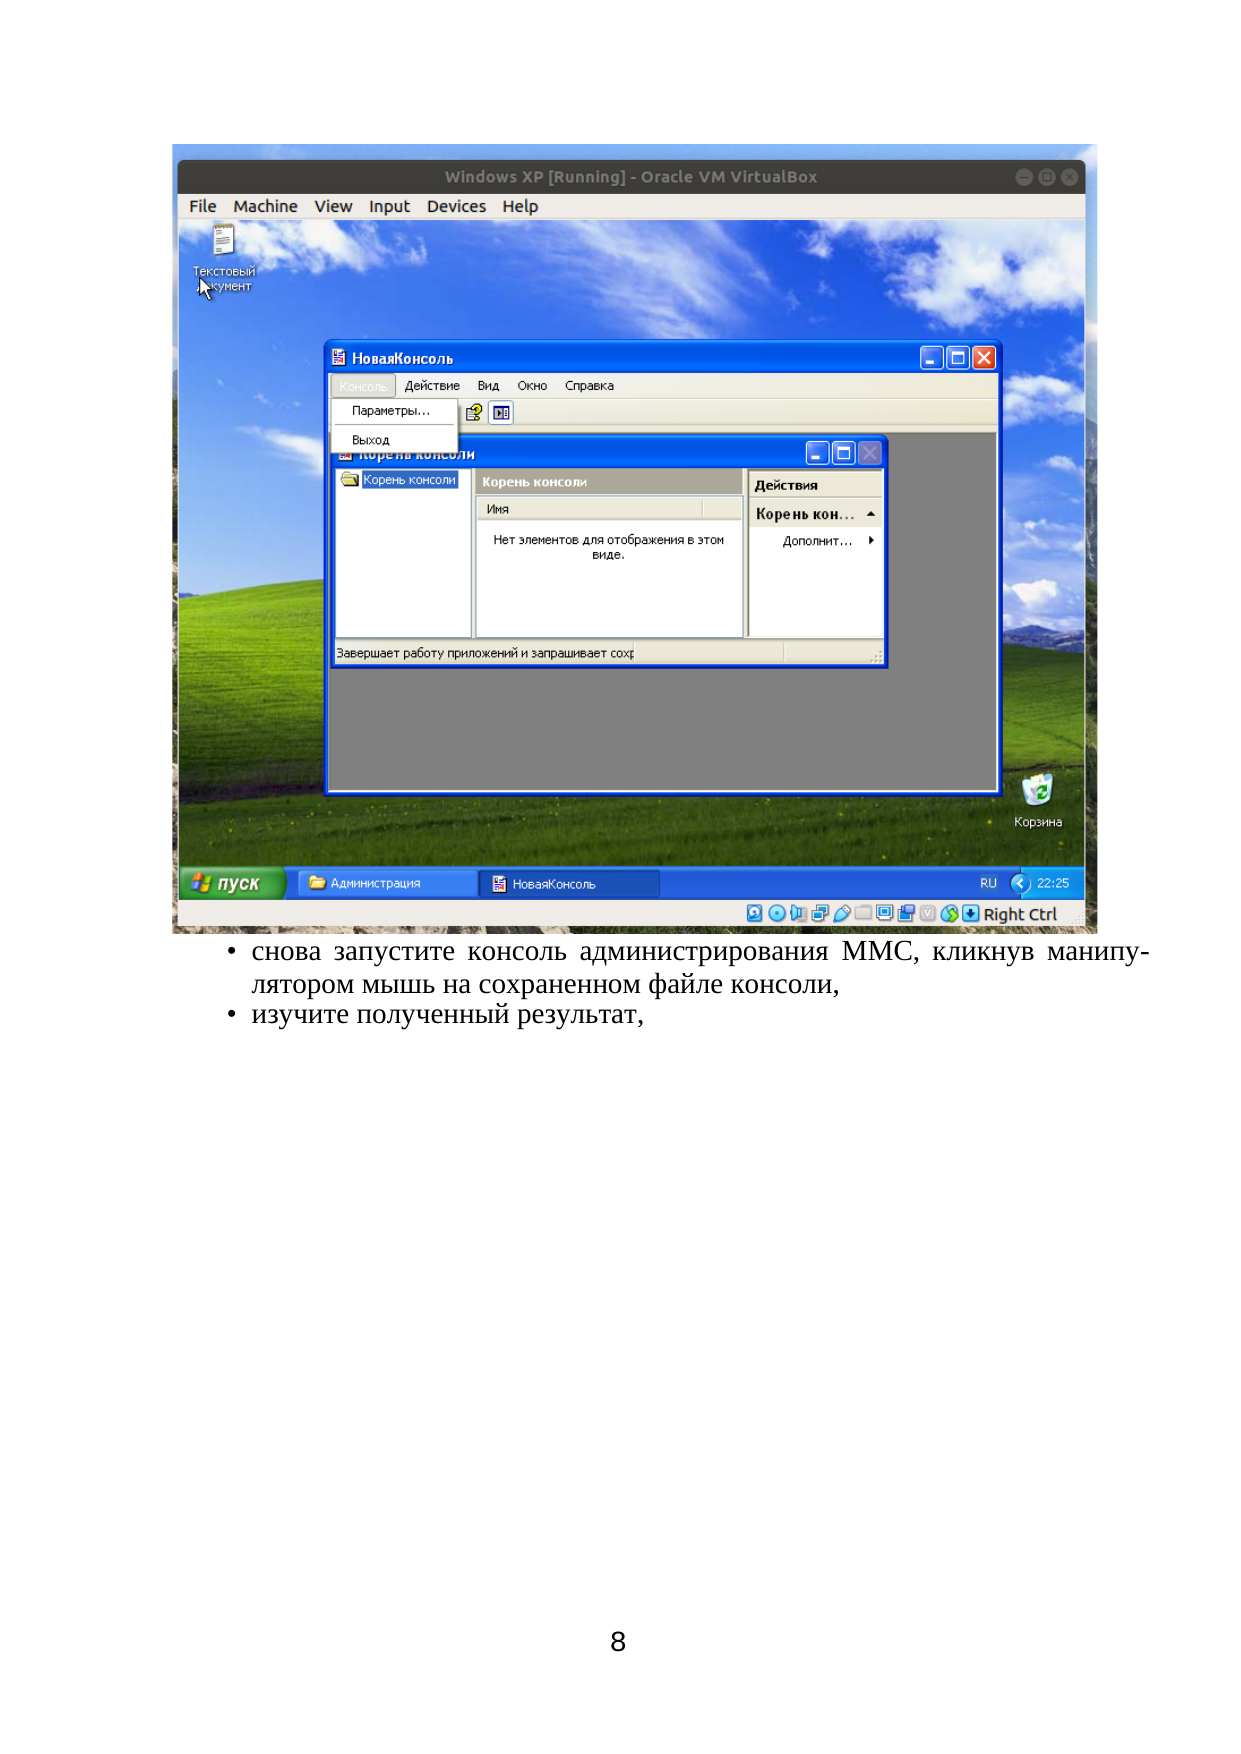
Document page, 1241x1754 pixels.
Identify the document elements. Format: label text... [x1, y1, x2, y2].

list снова запустите консоль администрирования MMC, кликнув манипу­лятором мышь на сохраненном файле консоли, [226, 118, 1149, 1001]
picture [172, 144, 1098, 934]
list изучите полученный результат, [226, 1001, 1152, 1030]
